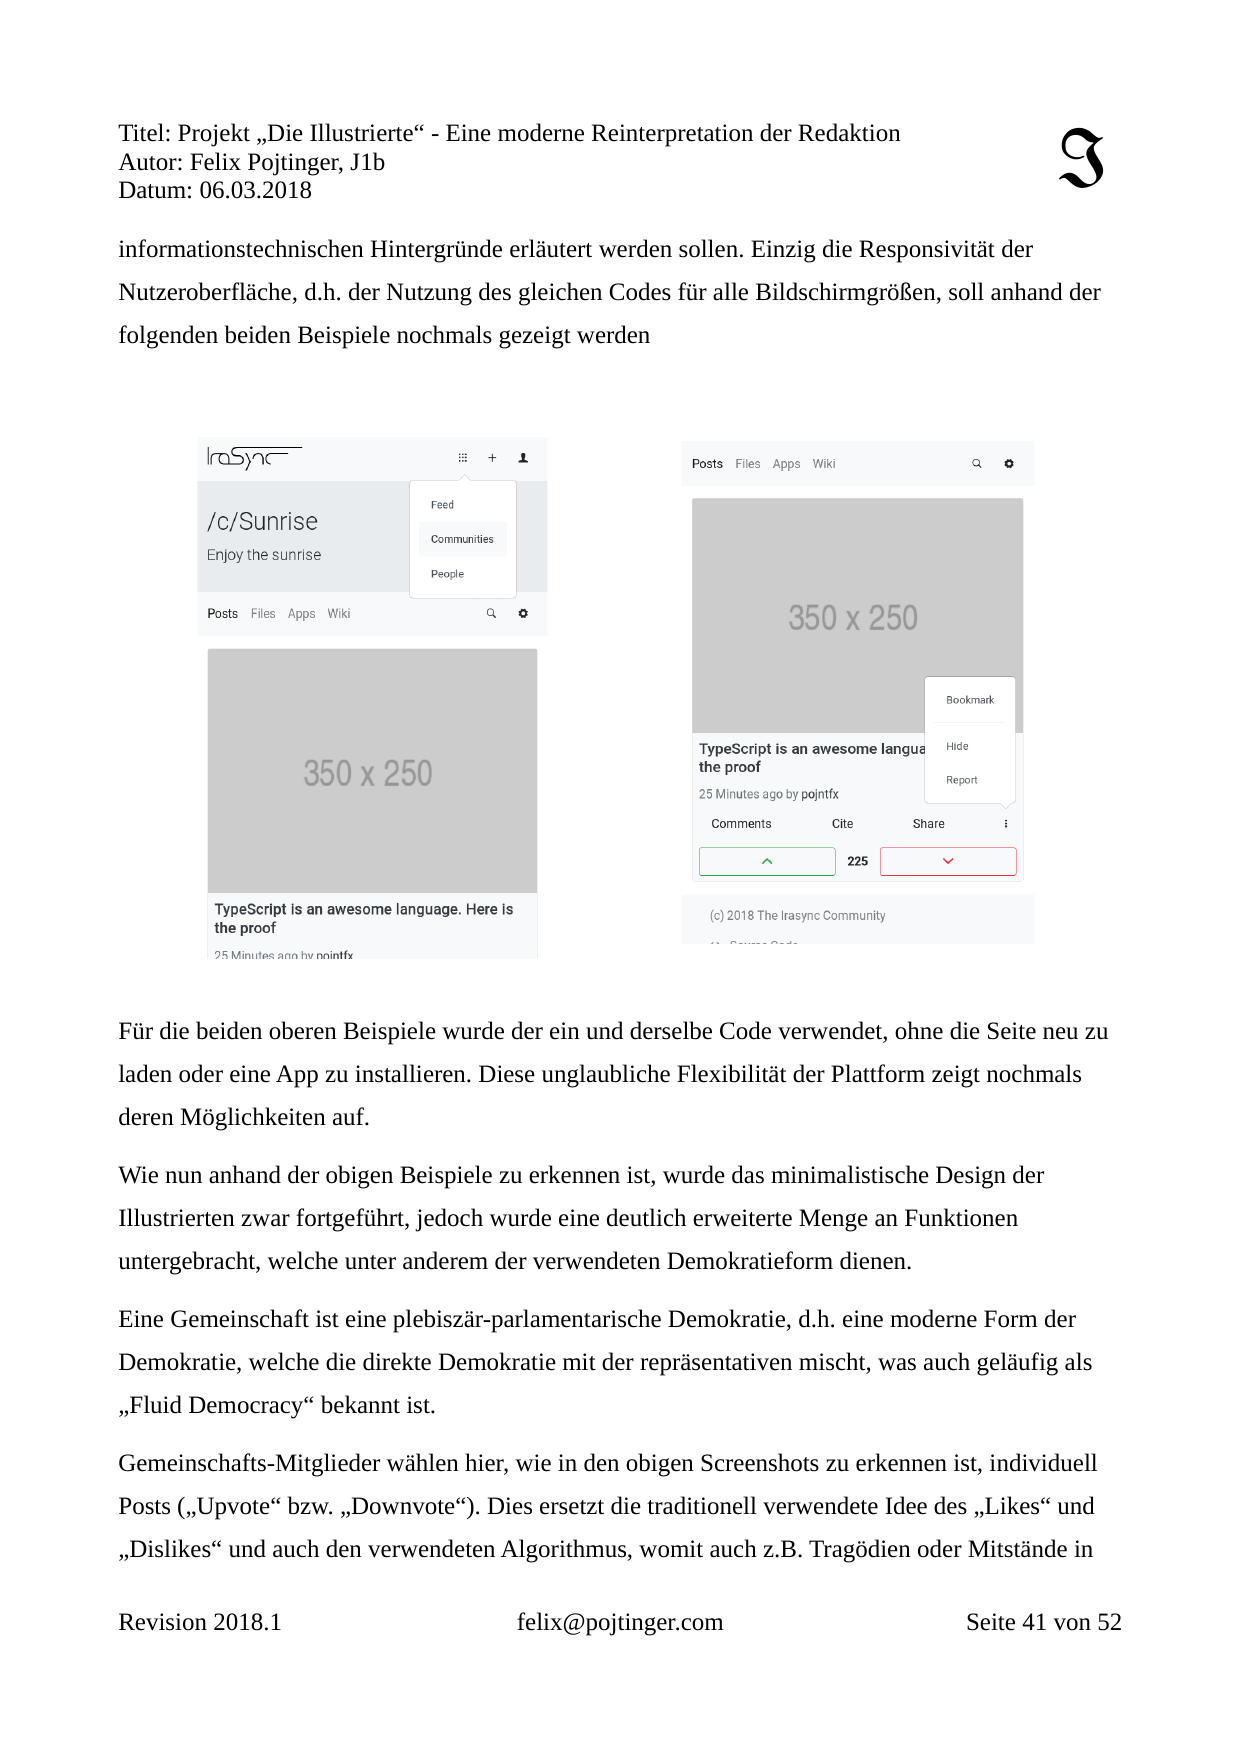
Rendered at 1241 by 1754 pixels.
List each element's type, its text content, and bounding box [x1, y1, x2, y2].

picture [197, 437, 548, 959]
picture [1046, 120, 1120, 194]
text Für die beiden oberen Beispiele wurde der ein und derselbe Code verwendet, ohne die Seite neu zu laden oder eine App zu installieren. Diese unglaubliche Flexibilität der Plattform zeigt nochmals deren Möglichkeiten auf. [118, 1016, 1122, 1131]
text Gemeinschafts-Mitglieder wählen hier, wie in den obigen Screenshots zu erkennen ist, individuell Posts („Upvote“ bzw. „Downvote“). Dies ersetzt die traditionell verwendete Idee des „Likes“ und „Dislikes“ und auch den verwendeten Algorithmus, womit auch z.B. Tragödien oder Mitstände in [118, 1448, 1122, 1563]
picture [681, 441, 1035, 944]
text informationstechnischen Hintergründe erläutert werden sollen. Einzig die Responsivität der Nutzeroberfläche, d.h. der Nutzung des gleichen Codes für alle Bildschirmgrößen, soll anhand der folgenden beiden Beispiele nochmals gezeigt werden [118, 234, 1122, 349]
text Wie nun anhand der obigen Beispiele zu erkennen ist, wurde das minimalistische Design der Illustrierten zwar fortgeführt, jedoch wurde eine deutlich erweiterte Menge an Funktionen untergebracht, welche unter anderem der verwendeten Demokratieform dienen. [118, 1160, 1122, 1275]
text Eine Gemeinschaft ist eine plebiszär-parlamentarische Demokratie, d.h. eine moderne Form der Demokratie, welche die direkte Demokratie mit der repräsentativen mischt, was auch geläufig als „Fluid Democracy“ bekannt ist. [118, 1304, 1122, 1419]
